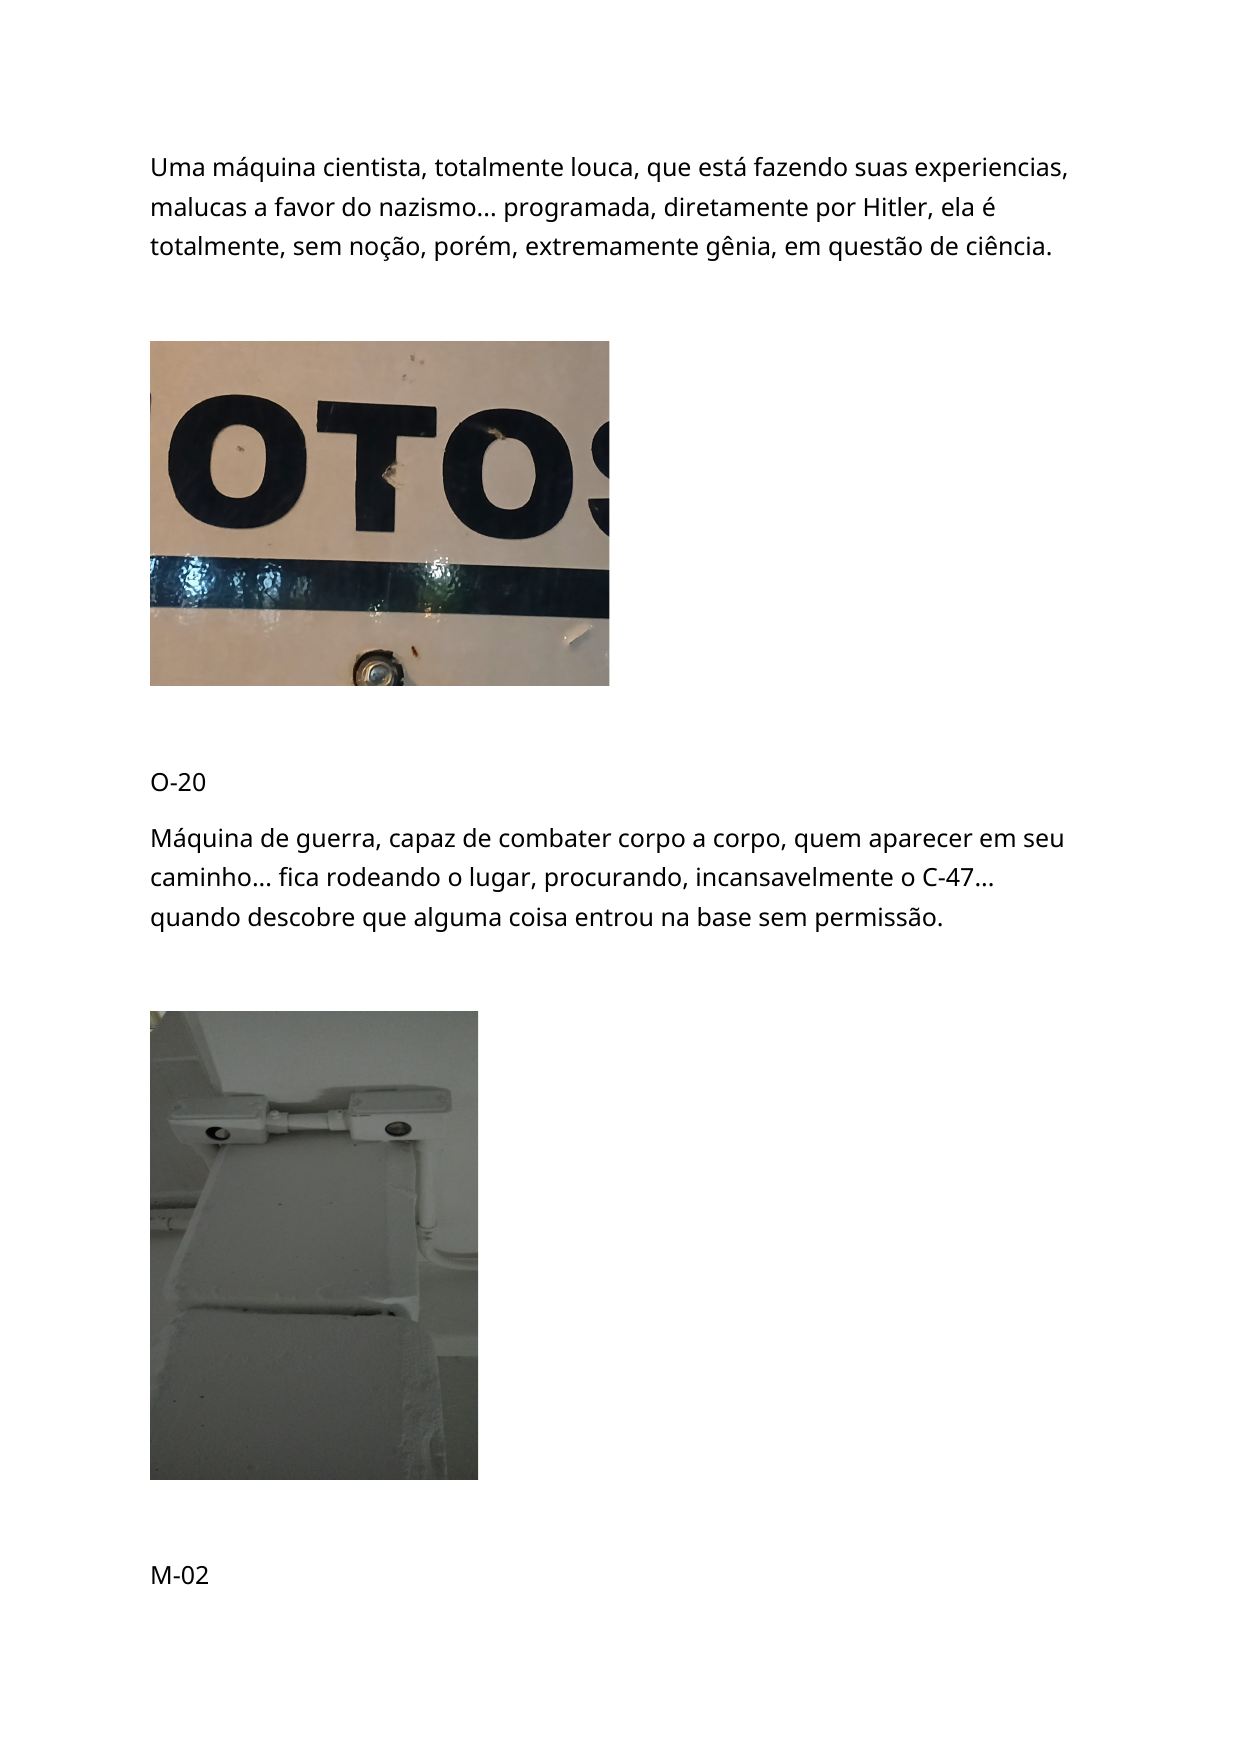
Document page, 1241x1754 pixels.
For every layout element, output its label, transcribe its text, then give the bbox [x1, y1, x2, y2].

text Uma máquina cientista, totalmente louca, que está fazendo suas experiencias, malucas a favor do nazismo... programada, diretamente por Hitler, ela é totalmente, sem noção, porém, extremamente gênia, em questão de ciência. [150, 150, 1090, 263]
text M-02 [150, 1558, 1090, 1592]
text O-20 [150, 764, 1090, 798]
text Máquina de guerra, capaz de combater corpo a corpo, quem aparecer em seu caminho... fica rodeando o lugar, procurando, incansavelmente o C-47... quando descobre que alguma coisa entrou na base sem permissão. [150, 820, 1090, 933]
